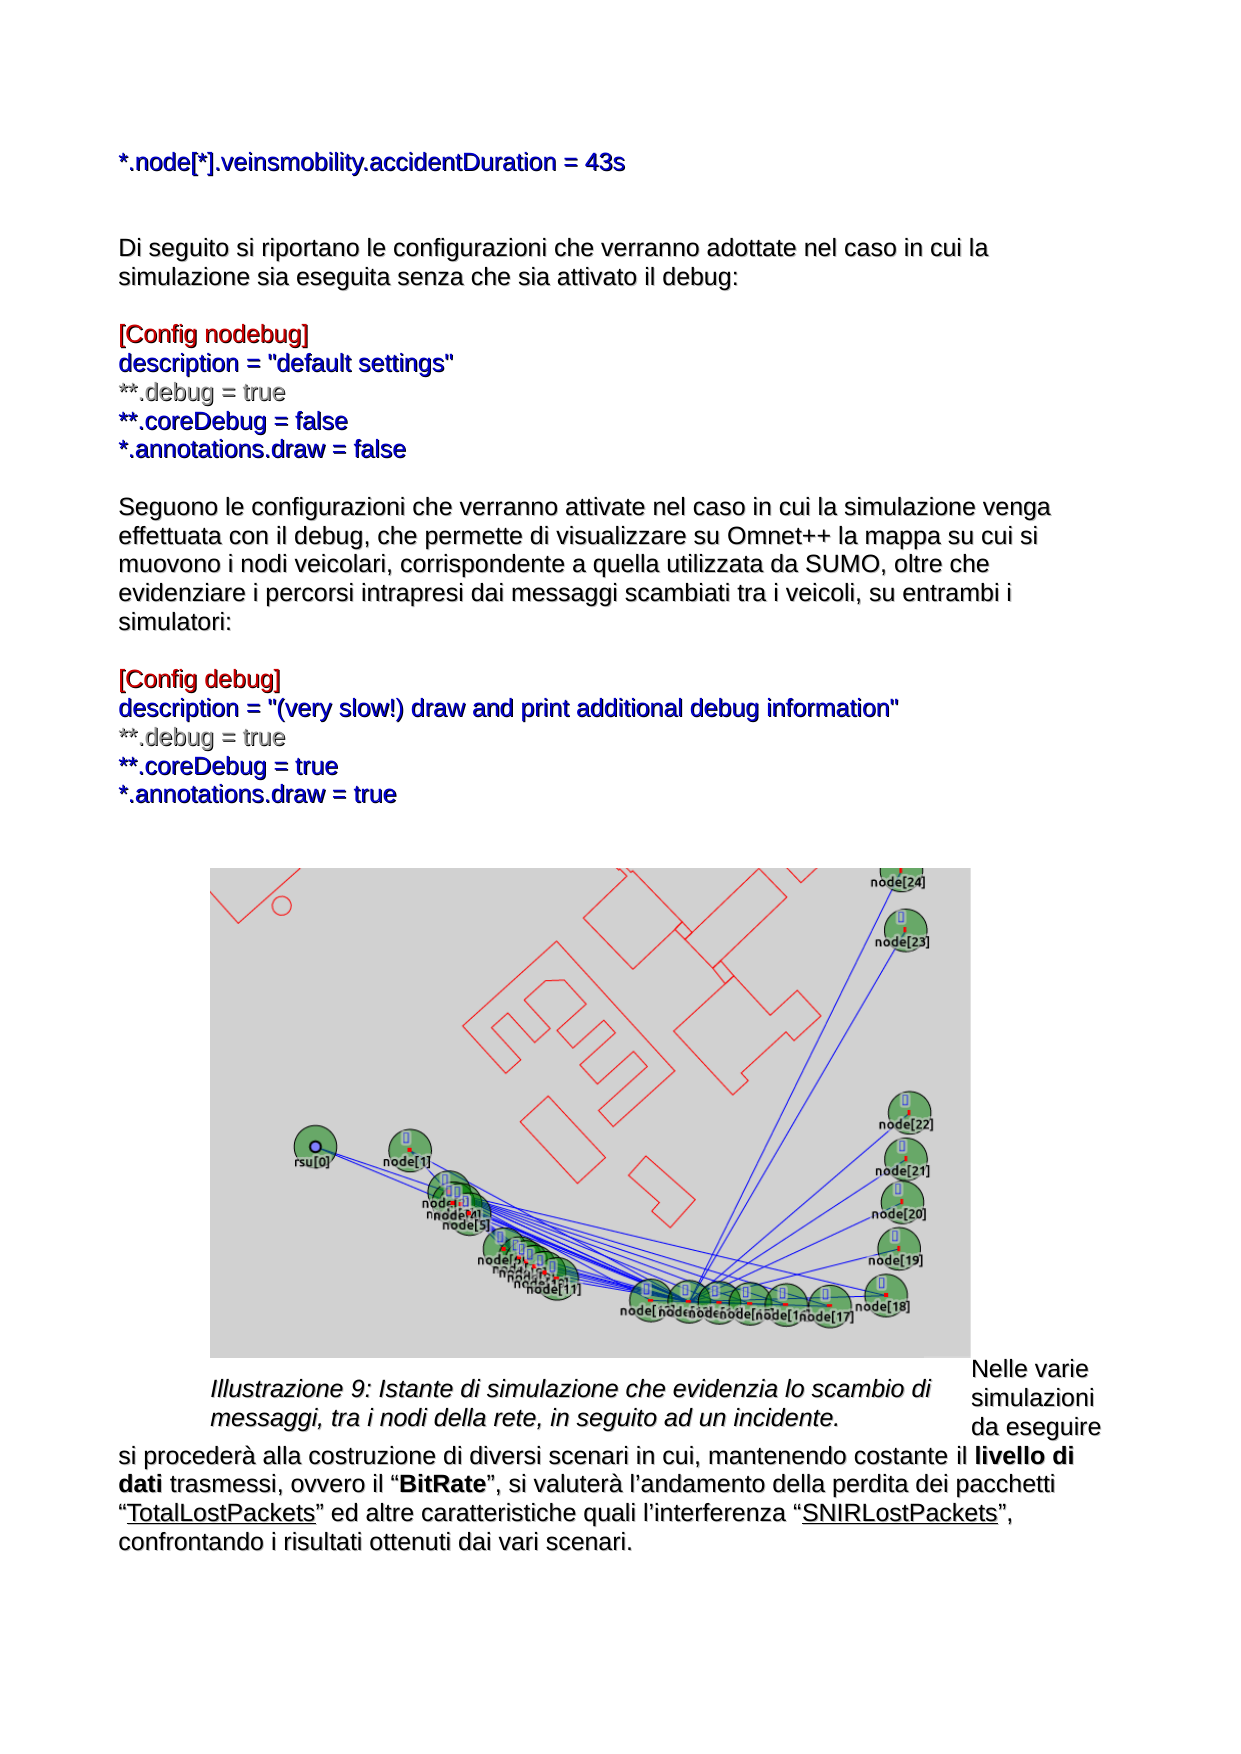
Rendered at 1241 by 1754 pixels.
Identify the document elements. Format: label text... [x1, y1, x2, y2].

text Illustrazione 9: Istante di simulazione che evidenzia lo scambio di messaggi, tra i nodi della rete, in seguito ad un incidente. [210, 869, 971, 1432]
text **.debug = true [118, 722, 1122, 751]
text **.coreDebug = true [118, 751, 1122, 779]
text *.annotations.draw = false [118, 434, 1122, 463]
text Seguono le configurazioni che verranno attivate nel caso in cui la simulazione venga effettuata con il debug, che permette di visualizzare su Omnet++ la mappa su cui si muovono i nodi veicolari, corrispondente a quella utilizzata da SUMO, oltre che evidenziare i percorsi intrapresi dai messaggi scambiati tra i veicoli, su entrambi i simulatori: [118, 492, 1122, 636]
picture [673, 868, 971, 1358]
text [Config nodebug] [118, 319, 1122, 348]
text description = "(very slow!) draw and print additional debug information" [118, 693, 1122, 722]
text [Config debug] [118, 664, 1122, 693]
text Nelle varie simulazioni da eseguire si procederà alla costruzione di diversi scenari in cui, mantenendo costante il livello di dati trasmessi, ovvero il “BitRate”, si valuterà l’andamento della perdita dei pacchetti “TotalLostPackets” ed altre caratteristiche quali l’interferenza “SNIRLostPackets”, confrontando i risultati ottenuti dai vari scenari. [118, 1354, 1122, 1556]
text **.coreDebug = false [118, 406, 1122, 434]
text description = "default settings" [118, 348, 1122, 377]
text **.debug = true [118, 377, 1122, 406]
text *.annotations.draw = true [118, 779, 1122, 808]
text *.node[*].veinsmobility.accidentDuration = 43s [118, 147, 1122, 176]
text Di seguito si riportano le configurazioni che verranno adottate nel caso in cui la simulazione sia eseguita senza che sia attivato il debug: [118, 233, 1122, 291]
